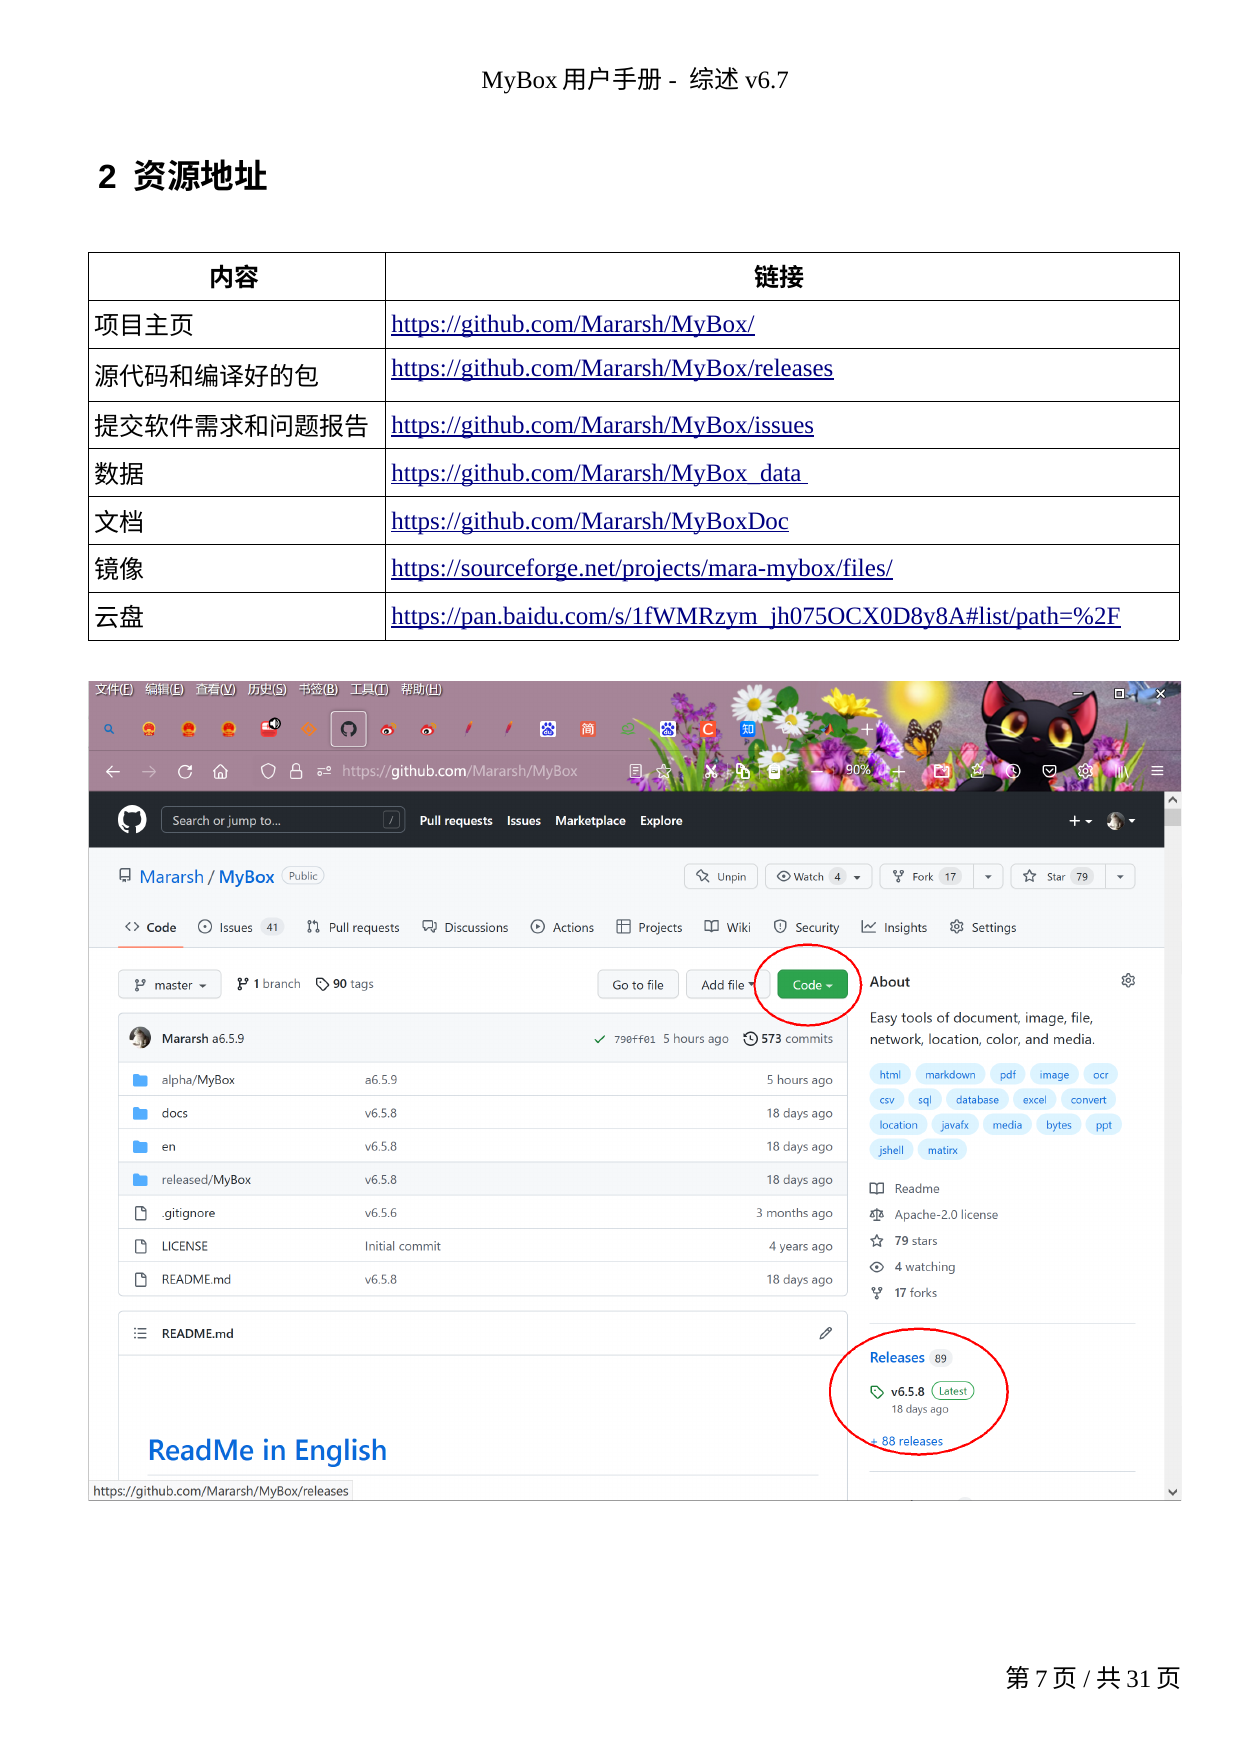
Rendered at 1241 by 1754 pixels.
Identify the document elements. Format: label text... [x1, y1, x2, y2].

table_cell https://pan.baidu.com/s/1fWMRzym_jh075OCX0D8y8A#list/path=%2F [386, 593, 1179, 639]
table_cell https://github.com/Mararsh/MyBoxDoc [386, 497, 1179, 544]
table_header 内容 [89, 253, 385, 300]
table_cell 文档 [89, 497, 385, 544]
table_cell https://github.com/Mararsh/MyBox/releases [386, 349, 1179, 401]
table_cell 源代码和编译好的包 [89, 349, 385, 401]
table_cell 数据 [89, 449, 385, 496]
table_cell https://github.com/Mararsh/MyBox/ [386, 301, 1179, 348]
table_cell 镜像 [89, 545, 385, 592]
subtitle 资源地址 [88, 150, 1181, 198]
table_cell https://sourceforge.net/projects/mara-mybox/files/ [386, 545, 1179, 592]
table_cell https://github.com/Mararsh/MyBox_data [386, 449, 1179, 496]
picture [88, 681, 1182, 1501]
table_cell https://github.com/Mararsh/MyBox/issues [386, 402, 1179, 448]
table_cell 项目主页 [89, 301, 385, 348]
table_cell 云盘 [89, 593, 385, 639]
table_cell 提交软件需求和问题报告 [89, 402, 385, 448]
table_header 链接 [386, 253, 1179, 300]
